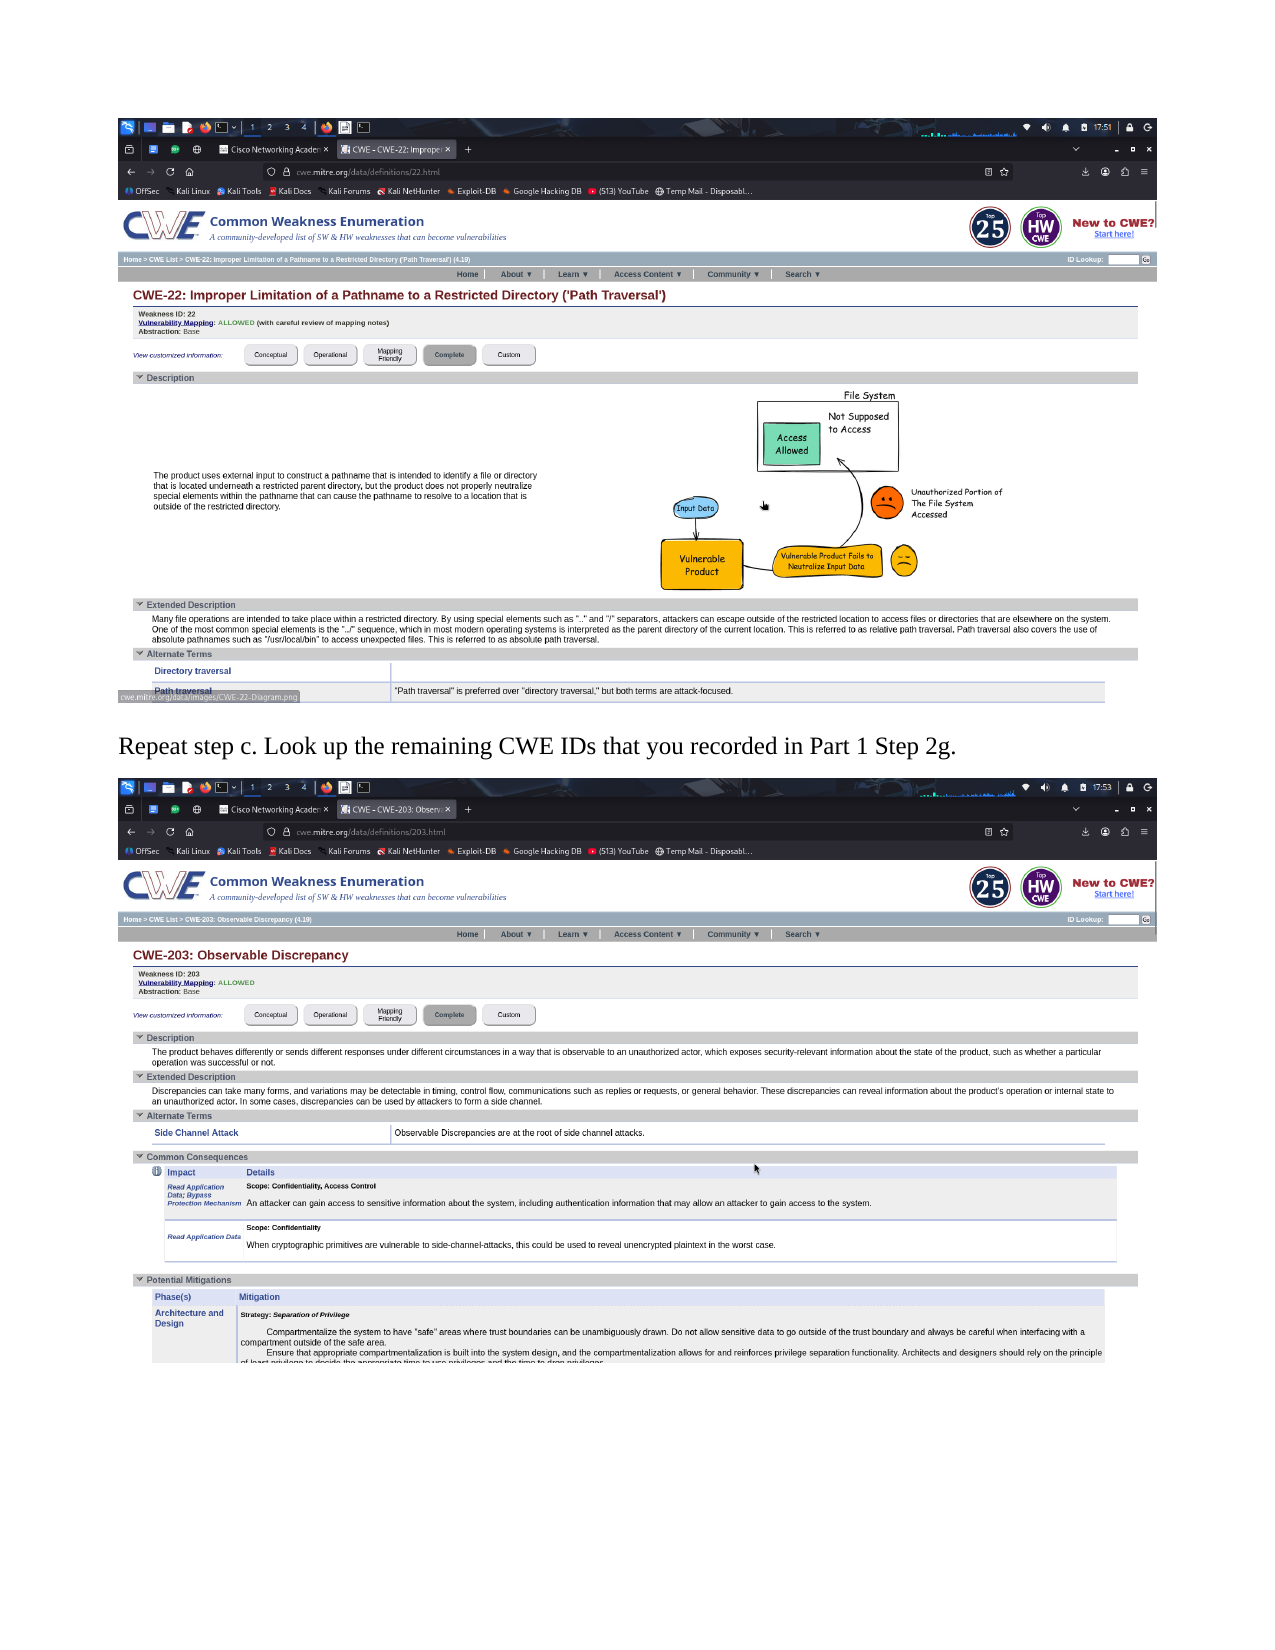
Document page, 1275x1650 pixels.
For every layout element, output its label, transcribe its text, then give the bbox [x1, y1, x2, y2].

picture [118, 118, 1157, 703]
picture [118, 778, 1157, 1363]
text Repeat step c. Look up the remaining CWE IDs that you recorded in Part 1 Step 2g. [118, 731, 1157, 760]
